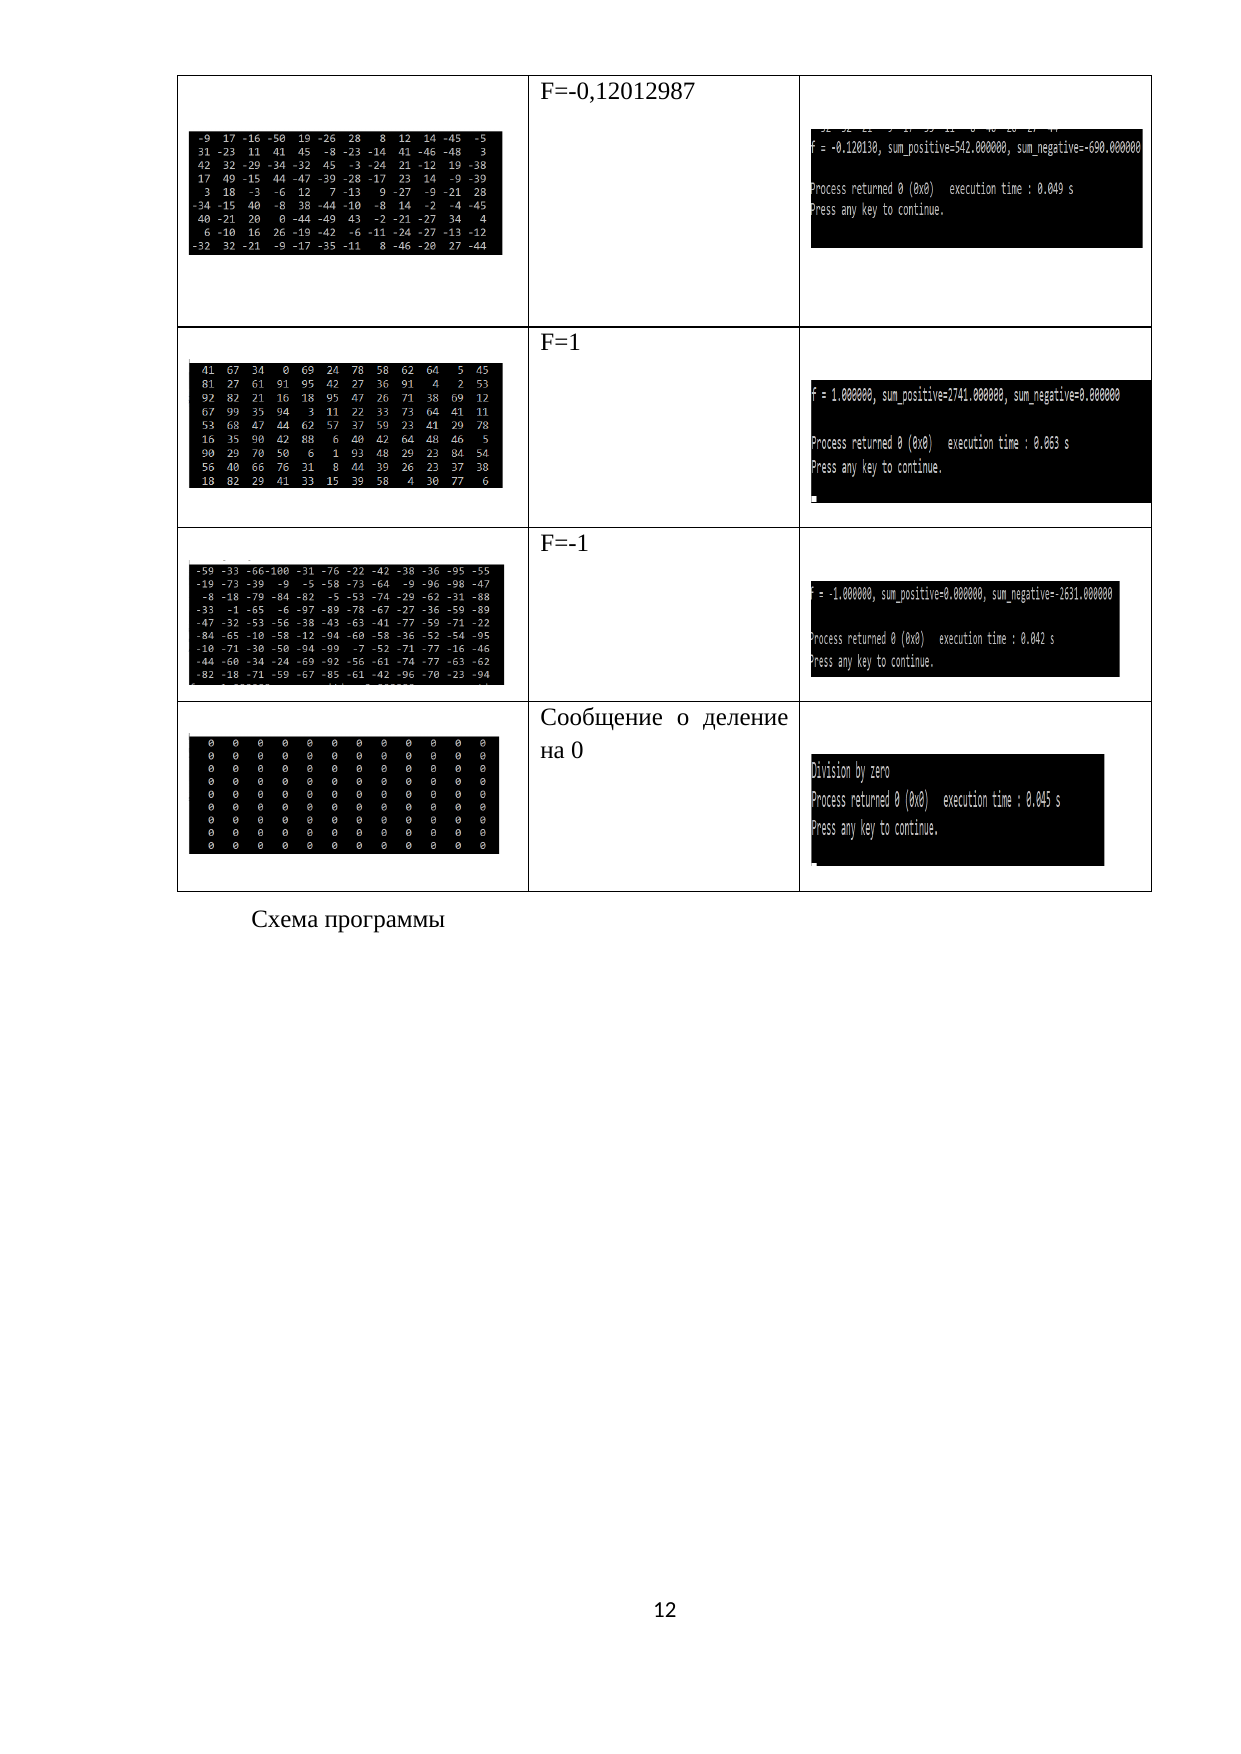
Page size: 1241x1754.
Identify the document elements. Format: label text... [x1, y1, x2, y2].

table_cell [178, 528, 528, 701]
table_cell [178, 76, 528, 326]
table_cell F=1 [529, 328, 799, 527]
table_cell [800, 528, 1151, 701]
table_cell [178, 702, 528, 891]
table_cell [178, 328, 528, 527]
table_cell F=-0,12012987 [529, 76, 799, 326]
table_cell Сообщение о деление на 0 [529, 702, 799, 891]
table_cell [800, 328, 1151, 527]
table_cell [800, 702, 1151, 891]
text Схема программы [177, 904, 1152, 933]
table_cell F=-1 [529, 528, 799, 701]
table_cell [800, 76, 1151, 326]
